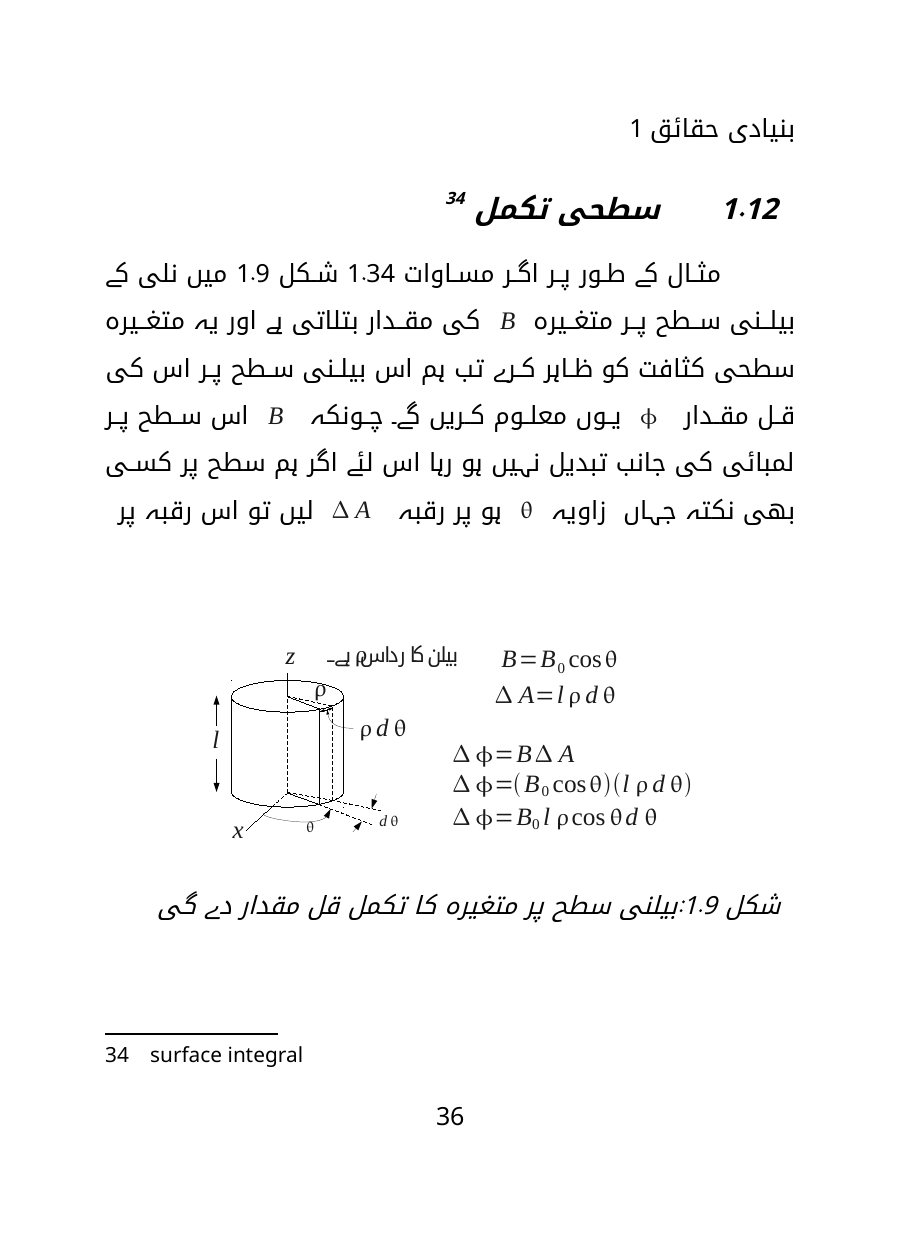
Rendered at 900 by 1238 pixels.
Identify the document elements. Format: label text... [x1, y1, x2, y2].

text شکل 1.9:بیلنی سطح پر متغیرہ کا تکمل قل مقدار دے گی [120, 606, 780, 930]
text مثال کے طور پر اگر مساوات 1.34 شکل 1.9 میں نلی کے بیلنی سطح پر متغیرہکی مقدار بتلاتی ہے اور یہ متغیرہ سطحی کثافت کو ظاہر کرے تب ہم اس بیلنی سطح پر اس کی قل مقدار یوں معلوم کریں گے۔ چونکہ اس سطح پر لمبائی کی جانب تبدیل نہیں ہو رہا اس لئے اگر ہم سطح پر کسی بھی نکتہ جہاں زاویہہو پر رقبہ لیں تو اس رقبہ پر [105, 250, 795, 534]
list surface integral [105, 1040, 795, 1068]
subtitle سطحی تکمل [105, 182, 720, 238]
